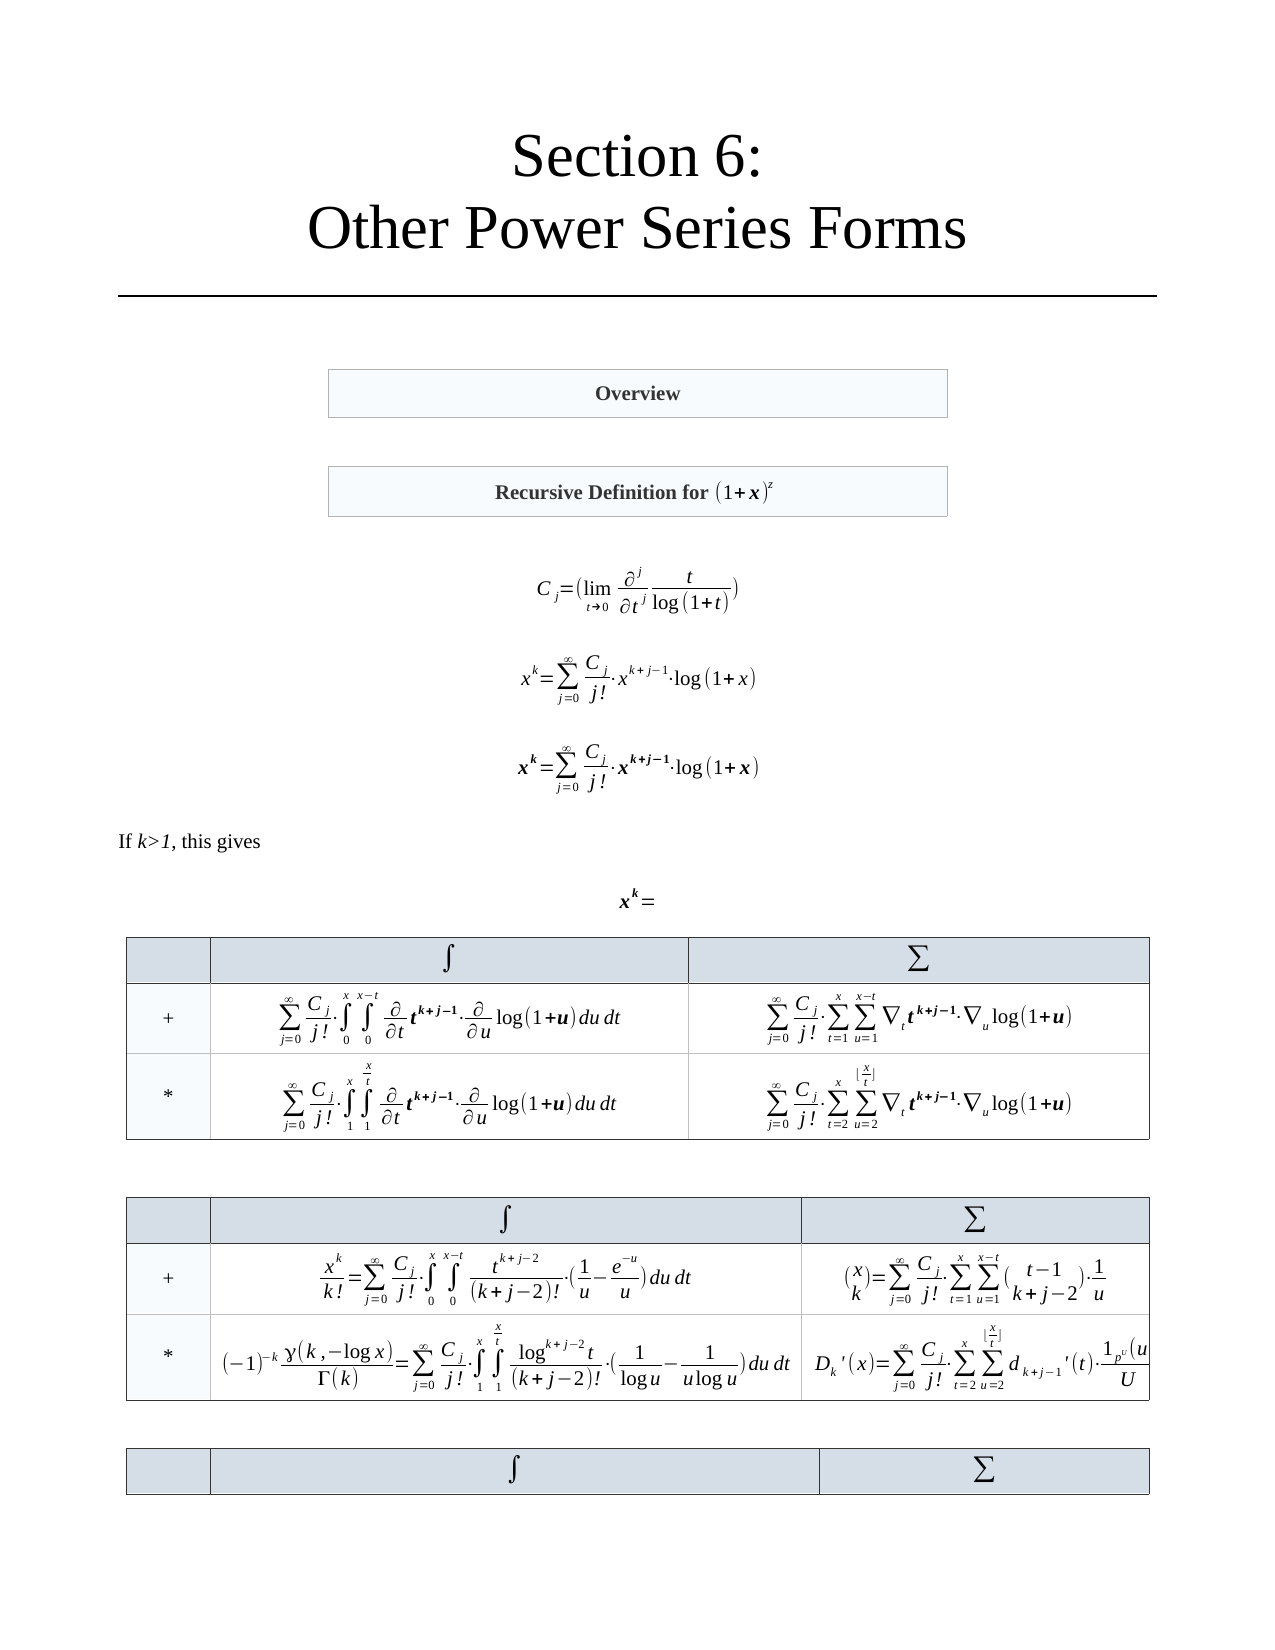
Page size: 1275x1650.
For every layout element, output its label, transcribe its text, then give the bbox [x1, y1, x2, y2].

table_cell [689, 984, 1149, 1053]
text Other Power Series Forms [118, 190, 1157, 262]
table_cell [802, 1315, 1149, 1399]
text Recursive Definition for [329, 467, 947, 516]
table_header [689, 938, 1149, 982]
text Section 6: [118, 118, 1157, 190]
text If k>1, this gives [118, 828, 1157, 853]
table_cell [211, 984, 688, 1053]
table_cell + [127, 984, 210, 1053]
table_header [820, 1449, 1149, 1493]
table_cell [802, 1244, 1149, 1313]
text Overview [329, 370, 947, 417]
table_cell [689, 1054, 1149, 1139]
table_cell [211, 1315, 801, 1399]
table_cell + [127, 1244, 210, 1313]
table_header [802, 1198, 1149, 1243]
table_cell * [127, 1315, 210, 1399]
table_cell * [127, 1054, 210, 1139]
table_cell [211, 1244, 801, 1313]
table_cell [211, 1054, 688, 1139]
table_header [211, 1449, 819, 1493]
table_header [211, 1198, 801, 1243]
table_header [127, 1449, 210, 1493]
table_header [211, 938, 688, 982]
table_header [127, 938, 210, 982]
table_header [127, 1198, 210, 1243]
